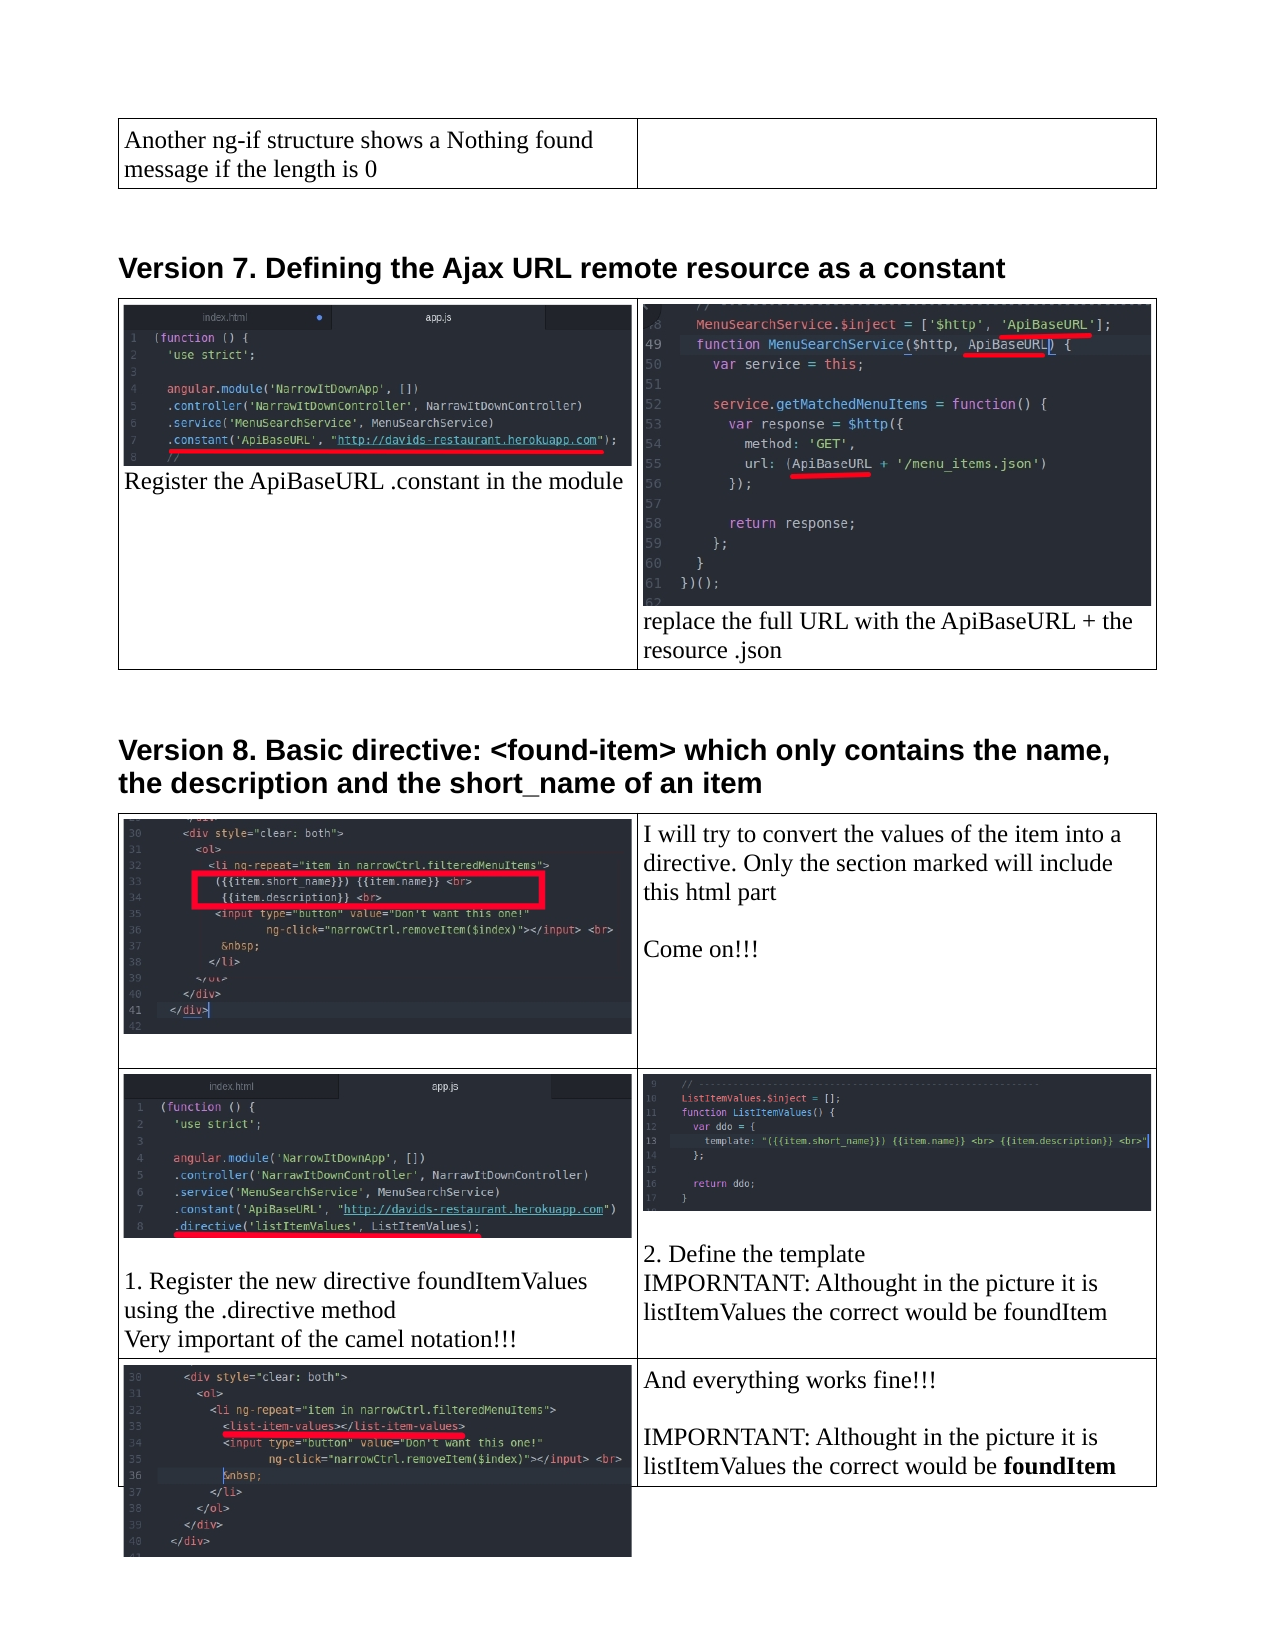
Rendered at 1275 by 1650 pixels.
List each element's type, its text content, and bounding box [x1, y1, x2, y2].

picture [123, 819, 632, 1034]
picture [123, 1074, 632, 1238]
table_header Another ng-if structure shows a Nothing found message if the length is 0 [119, 119, 637, 188]
table_cell 1. Register the new directive foundItemValues using the .directive method Very important of the camel notation!!! [119, 1069, 637, 1358]
subtitle Version 7. Defining the Ajax URL remote resource as a constant [118, 251, 1157, 285]
table_cell [119, 1359, 637, 1486]
picture [643, 304, 1152, 606]
table_cell And everything works fine!!! IMPORNTANT: Althought in the picture it is listItemValues the correct would be foundItem [638, 1359, 1156, 1486]
table_header I will try to convert the values of the item into a directive. Only the section marked will include this html part Come on!!! [638, 814, 1156, 1068]
table_header [119, 814, 637, 1068]
picture [123, 1365, 632, 1557]
table_cell 2. Define the template IMPORNTANT: Althought in the picture it is listItemValues the correct would be foundItem [638, 1069, 1156, 1358]
table_header replace the full URL with the ApiBaseURL + the resource .json [638, 299, 1156, 669]
subtitle Version 8. Basic directive: <found-item> which only contains the name, the description and the short_name of an item [118, 732, 1157, 800]
table_header [638, 119, 1156, 188]
table_header Register the ApiBaseURL .constant in the module [119, 299, 637, 669]
picture [123, 304, 632, 466]
picture [643, 1074, 1152, 1211]
